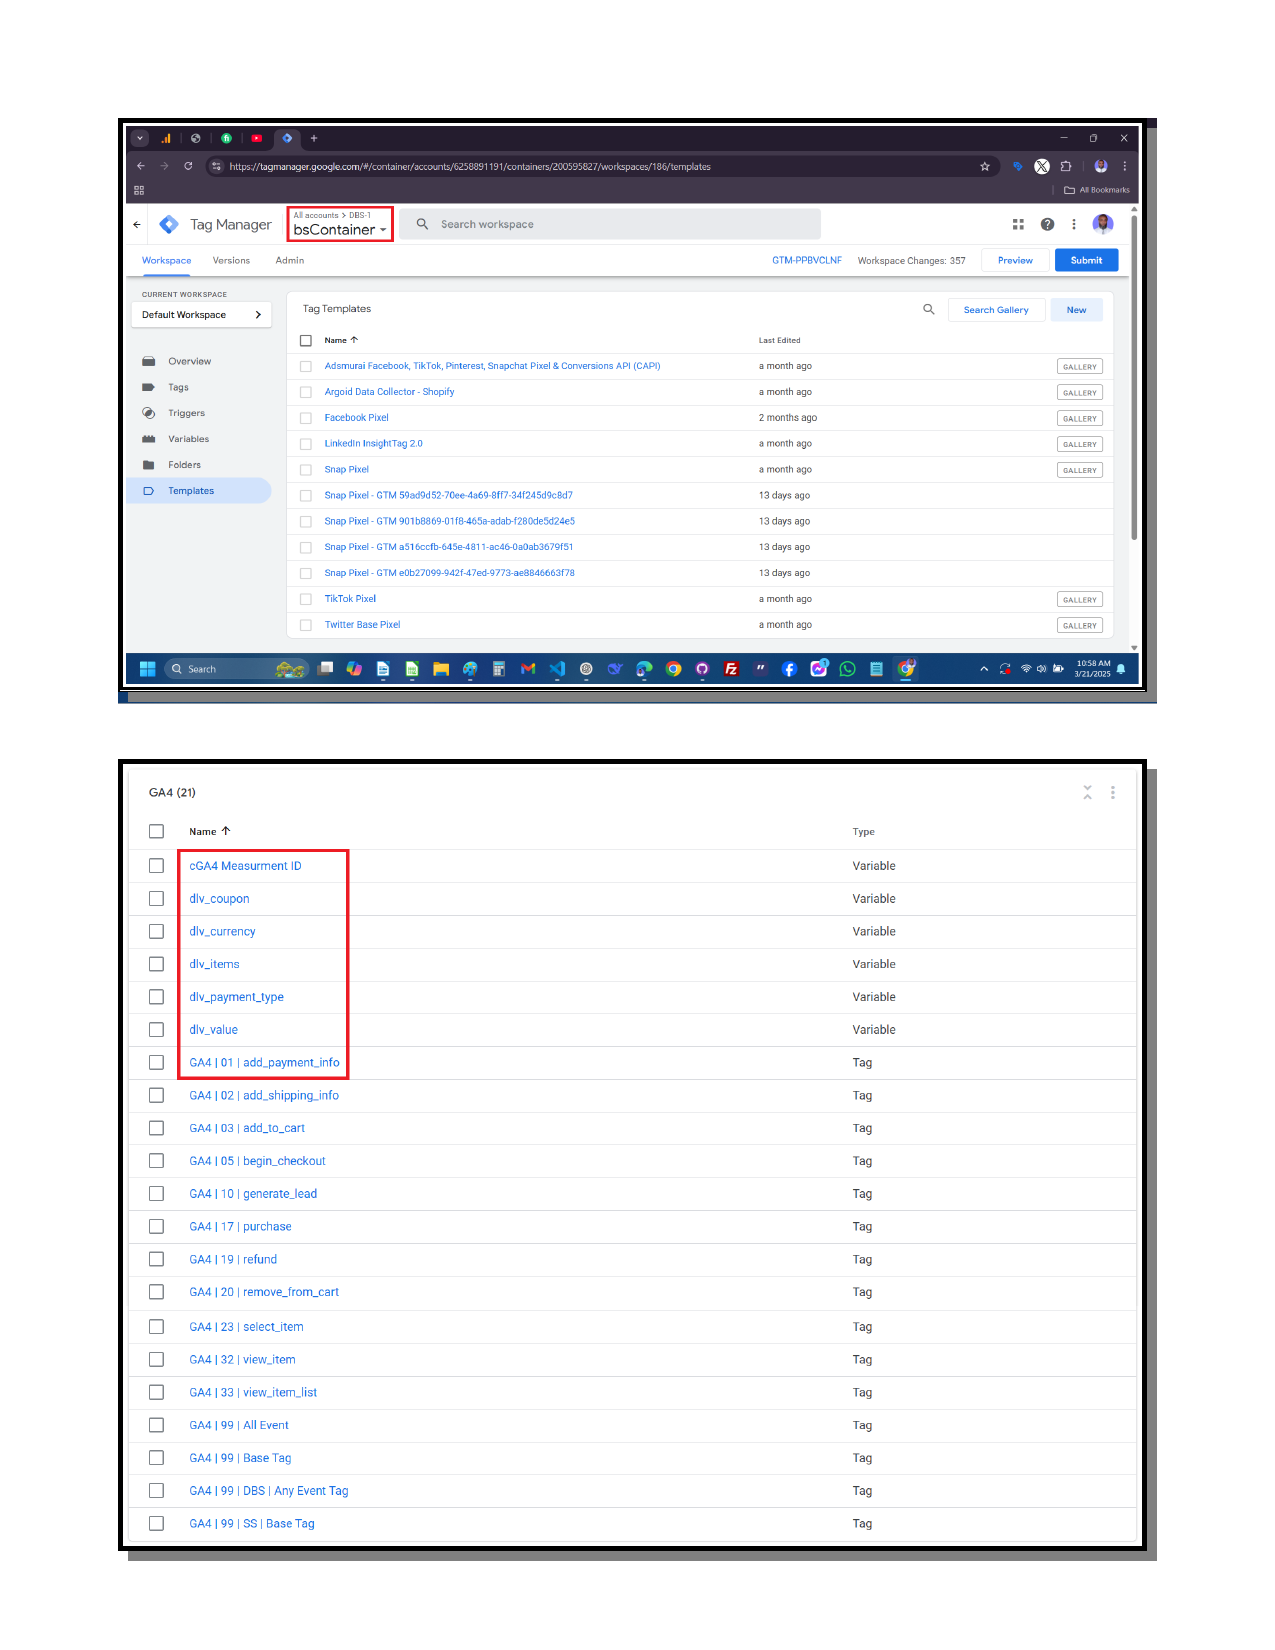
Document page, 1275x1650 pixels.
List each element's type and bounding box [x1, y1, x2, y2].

picture [126, 126, 1139, 684]
picture [126, 767, 1139, 1543]
picture [118, 692, 1157, 760]
picture [1147, 118, 1157, 128]
